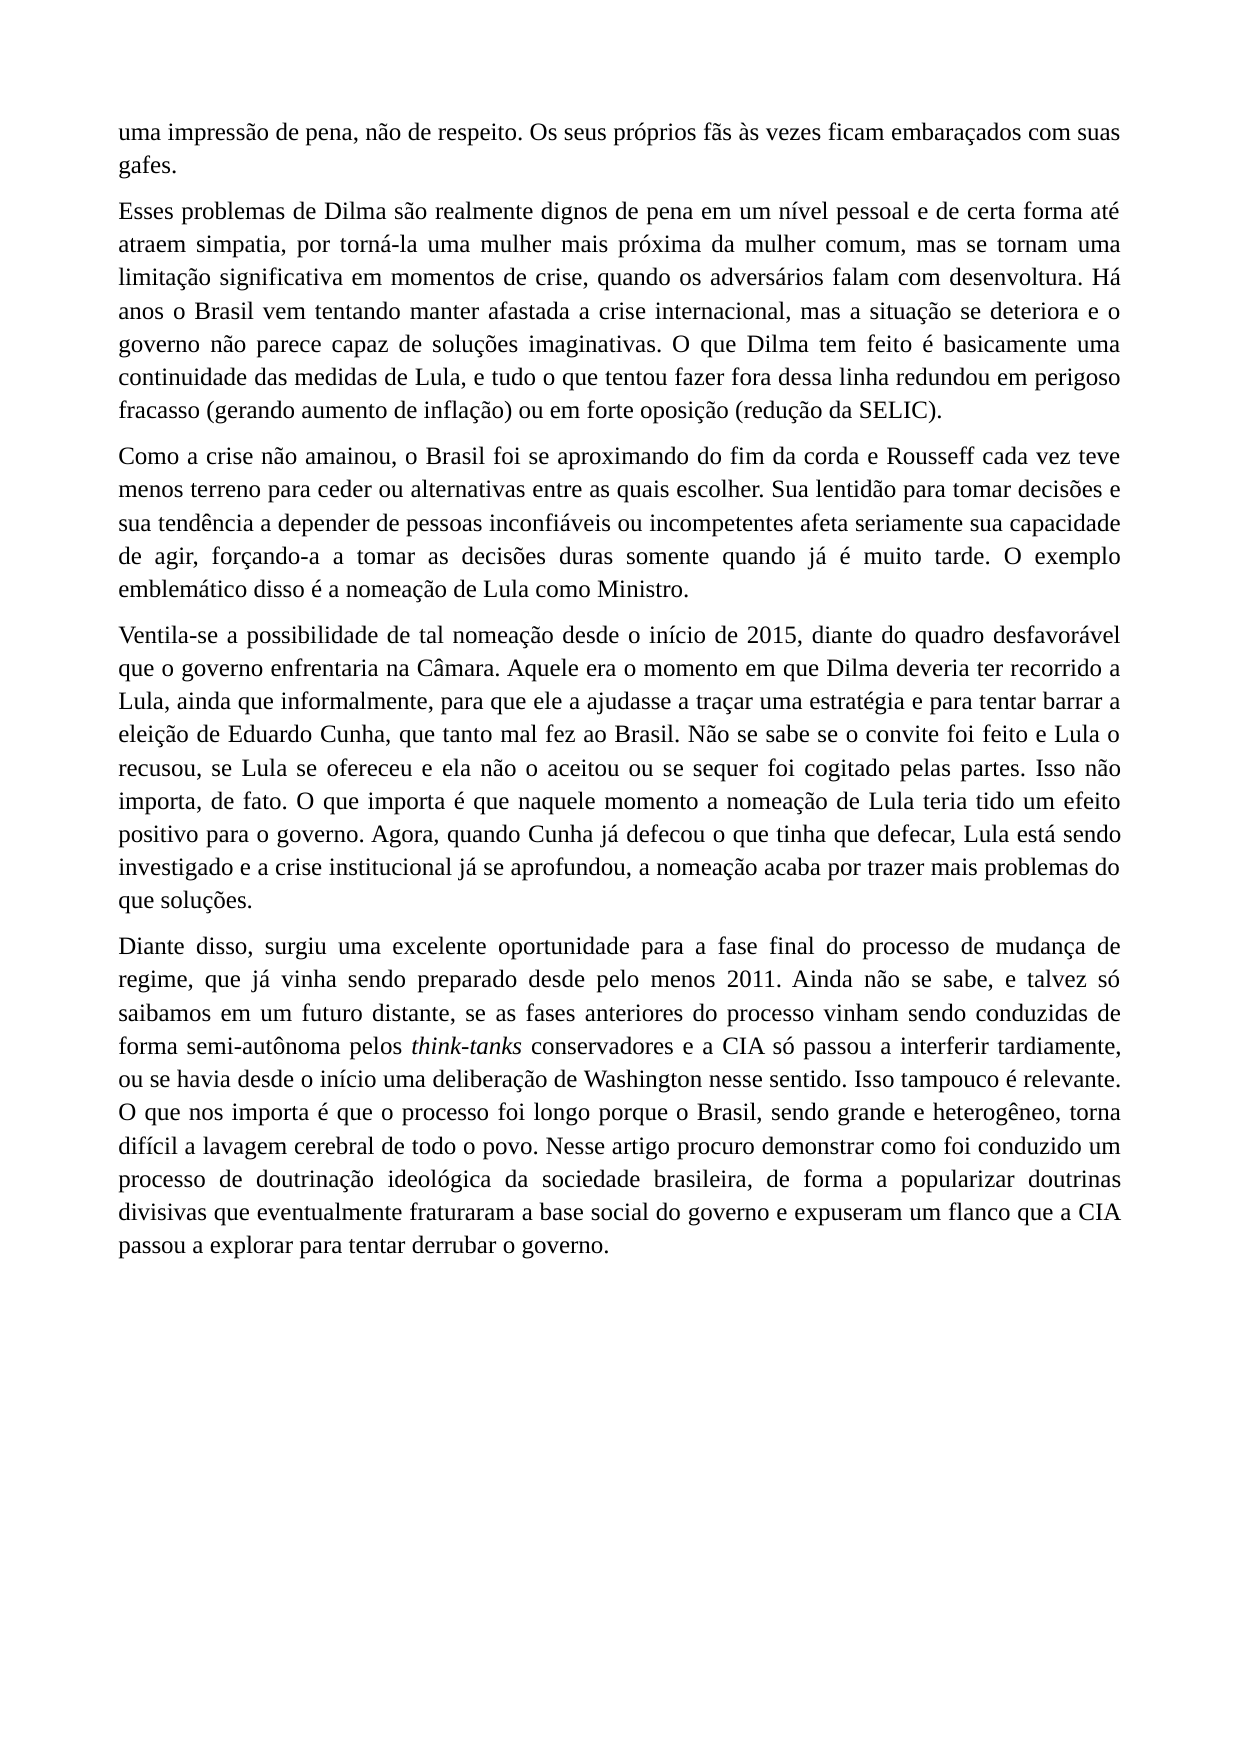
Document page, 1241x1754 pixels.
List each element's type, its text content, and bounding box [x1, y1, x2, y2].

text Ventila-se a possibilidade de tal nomeação desde o início de 2015, diante do quadro desfavorável que o governo enfrentaria na Câmara. Aquele era o momento em que Dilma deveria ter recorrido a Lula, ainda que informalmente, para que ele a ajudasse a traçar uma estratégia e para tentar barrar a eleição de Eduardo Cunha, que tanto mal fez ao Brasil. Não se sabe se o convite foi feito e Lula o recusou, se Lula se ofereceu e ela não o aceitou ou se sequer foi cogitado pelas partes. Isso não importa, de fato. O que importa é que naquele momento a nomeação de Lula teria tido um efeito positivo para o governo. Agora, quando Cunha já defecou o que tinha que defecar, Lula está sendo investigado e a crise institucional já se aprofundou, a nomeação acaba por trazer mais problemas do que soluções. [118, 621, 1122, 914]
text Diante disso, surgiu uma excelente oportunidade para a fase final do processo de mudança de regime, que já vinha sendo preparado desde pelo menos 2011. Ainda não se sabe, e talvez só saibamos em um futuro distante, se as fases anteriores do processo vinham sendo conduzidas de forma semi-autônoma pelos think-tanks conservadores e a CIA só passou a interferir tardiamente, ou se havia desde o início uma deliberação de Washington nesse sentido. Isso tampouco é relevante. O que nos importa é que o processo foi longo porque o Brasil, sendo grande e heterogêneo, torna difícil a lavagem cerebral de todo o povo. Nesse artigo procuro demonstrar como foi conduzido um processo de doutrinação ideológica da sociedade brasileira, de forma a popularizar doutrinas divisivas que eventualmente fraturaram a base social do governo e expuseram um flanco que a CIA passou a explorar para tentar derrubar o governo. [118, 932, 1122, 1259]
text uma impressão de pena, não de respeito. Os seus próprios fãs às vezes ficam embaraçados com suas gafes. [118, 118, 1122, 179]
text Esses problemas de Dilma são realmente dignos de pena em um nível pessoal e de certa forma até atraem simpatia, por torná-la uma mulher mais próxima da mulher comum, mas se tornam uma limitação significativa em momentos de crise, quando os adversários falam com desenvoltura. Há anos o Brasil vem tentando manter afastada a crise internacional, mas a situação se deteriora e o governo não parece capaz de soluções imaginativas. O que Dilma tem feito é basicamente uma continuidade das medidas de Lula, e tudo o que tentou fazer fora dessa linha redundou em perigoso fracasso (gerando aumento de inflação) ou em forte oposição (redução da SELIC). [118, 197, 1122, 424]
text Como a crise não amainou, o Brasil foi se aproximando do fim da corda e Rousseff cada vez teve menos terreno para ceder ou alternativas entre as quais escolher. Sua lentidão para tomar decisões e sua tendência a depender de pessoas inconfiáveis ou incompetentes afeta seriamente sua capacidade de agir, forçando-a a tomar as decisões duras somente quando já é muito tarde. O exemplo emblemático disso é a nomeação de Lula como Ministro. [118, 442, 1122, 603]
